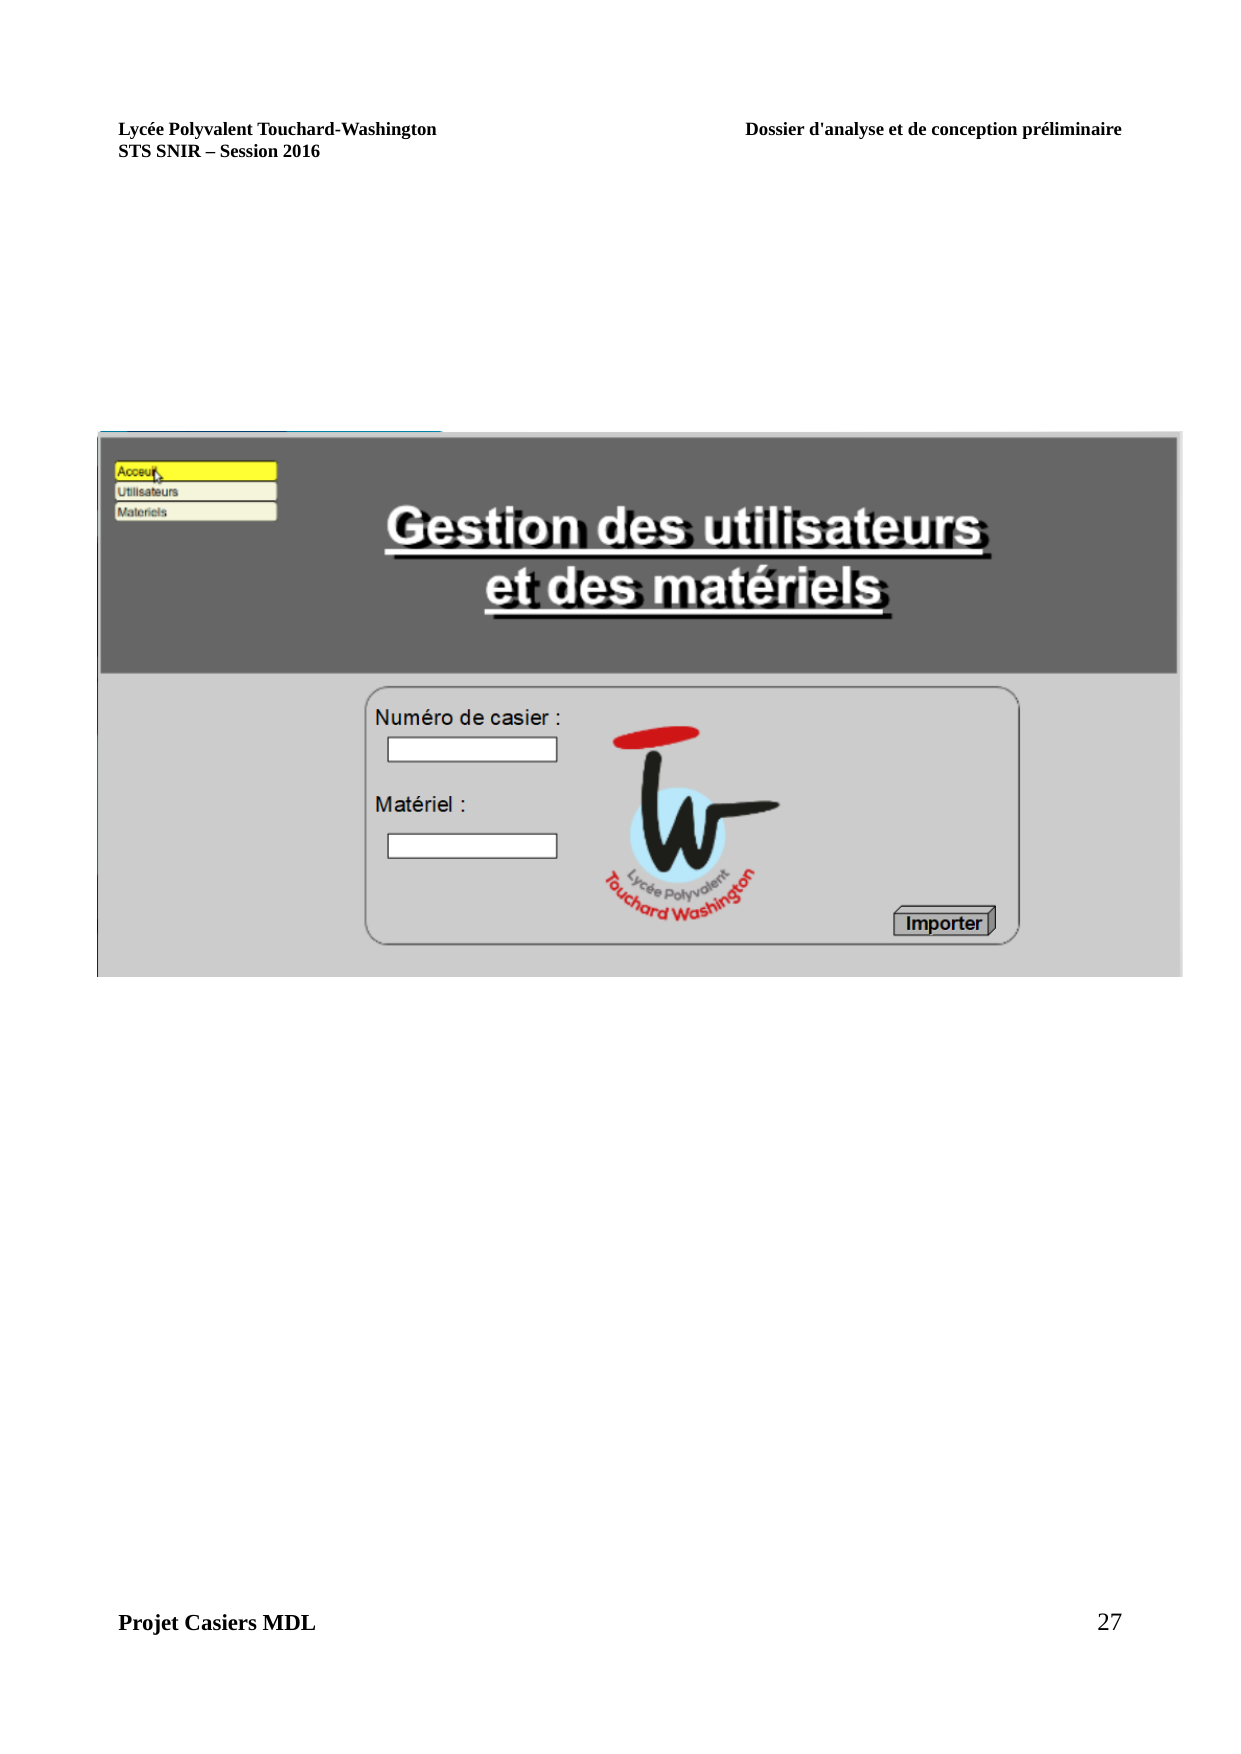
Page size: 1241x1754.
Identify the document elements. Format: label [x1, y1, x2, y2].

picture [97, 431, 1183, 977]
